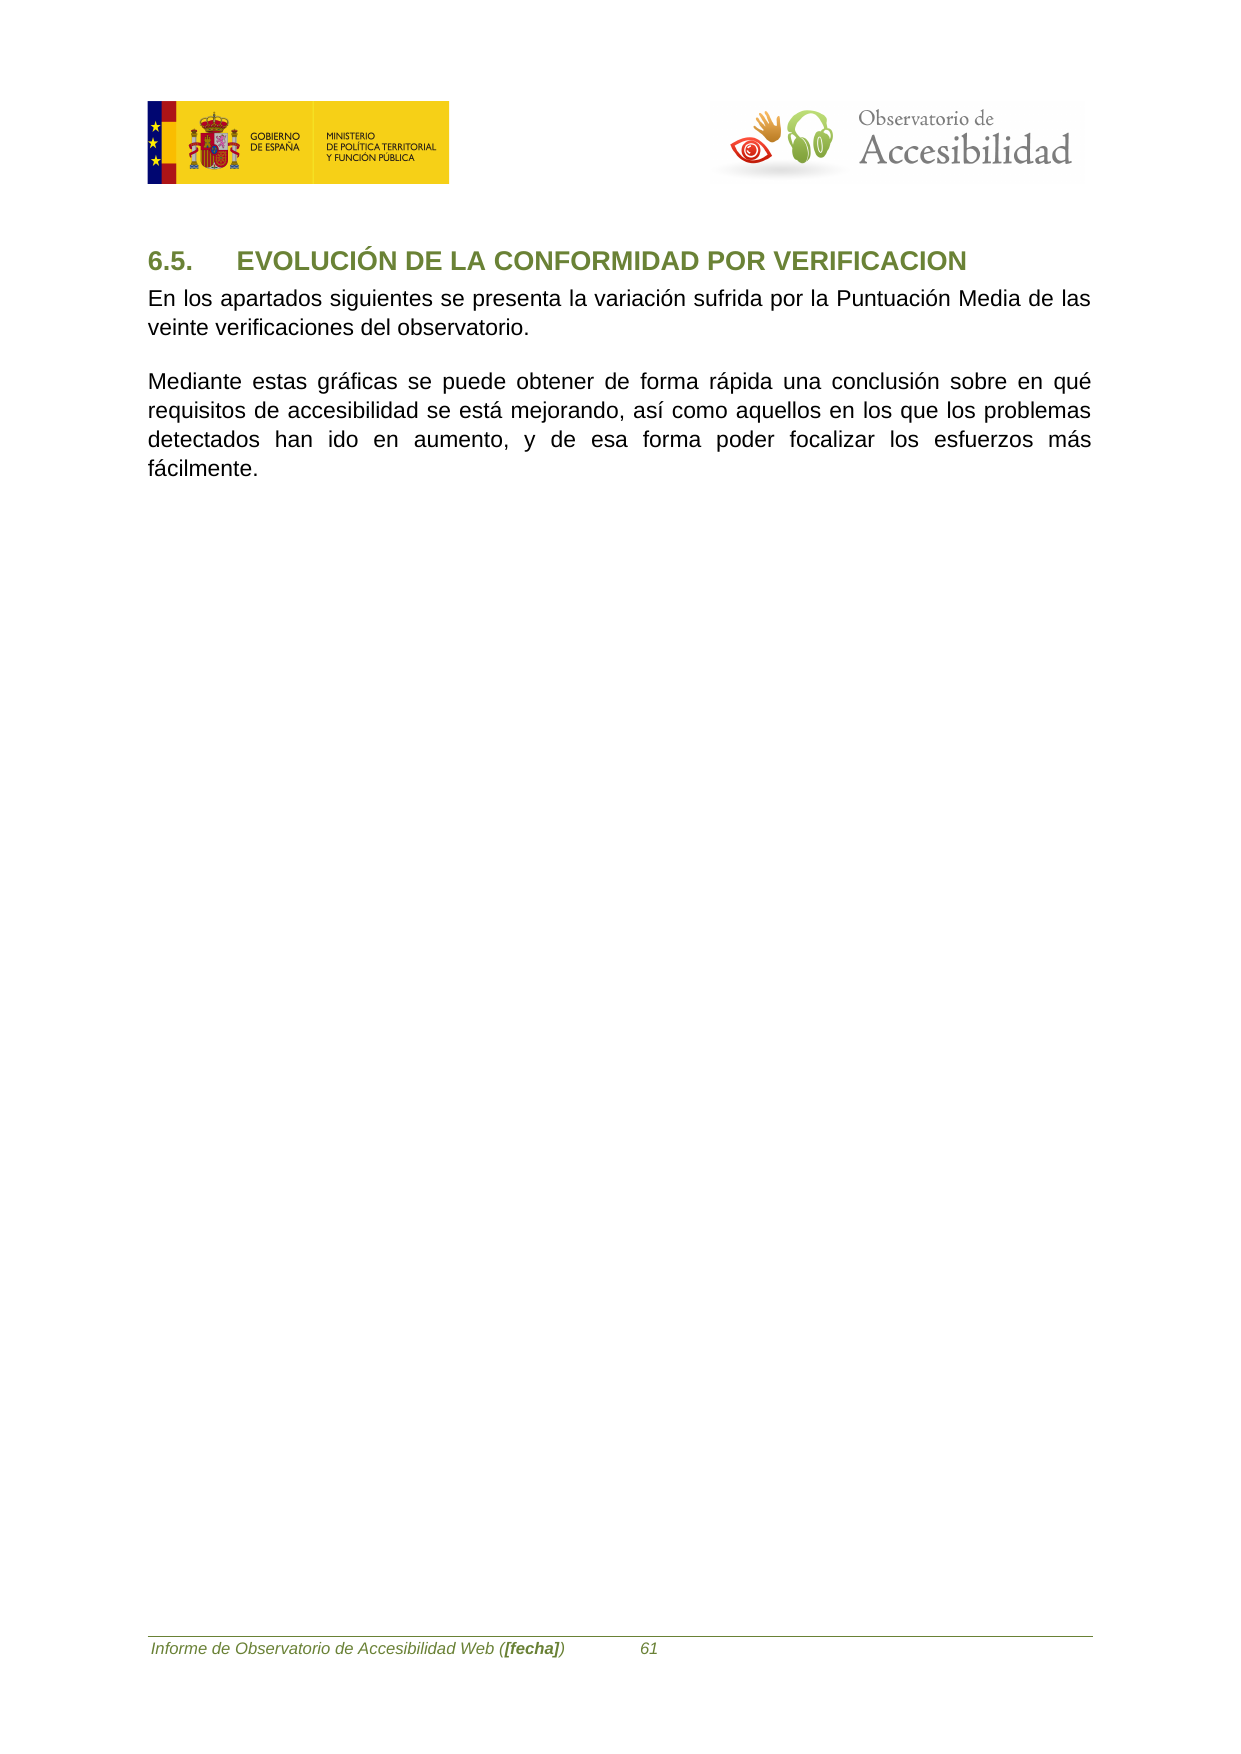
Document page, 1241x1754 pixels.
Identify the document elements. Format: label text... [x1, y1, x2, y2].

text Mediante estas gráficas se puede obtener de forma rápida una conclusión sobre en qué requisitos de accesibilidad se está mejorando, así como aquellos en los que los problemas detectados han ido en aumento, y de esa forma poder focalizar los esfuerzos más fácilmente. [148, 368, 1092, 481]
picture [147, 101, 450, 184]
text En los apartados siguientes se presenta la variación sufrida por la Puntuación Media de las veinte verificaciones del observatorio. [148, 285, 1092, 341]
picture [710, 101, 1086, 184]
subtitle Evolución de la conformidad por Verificacion [148, 245, 1092, 276]
